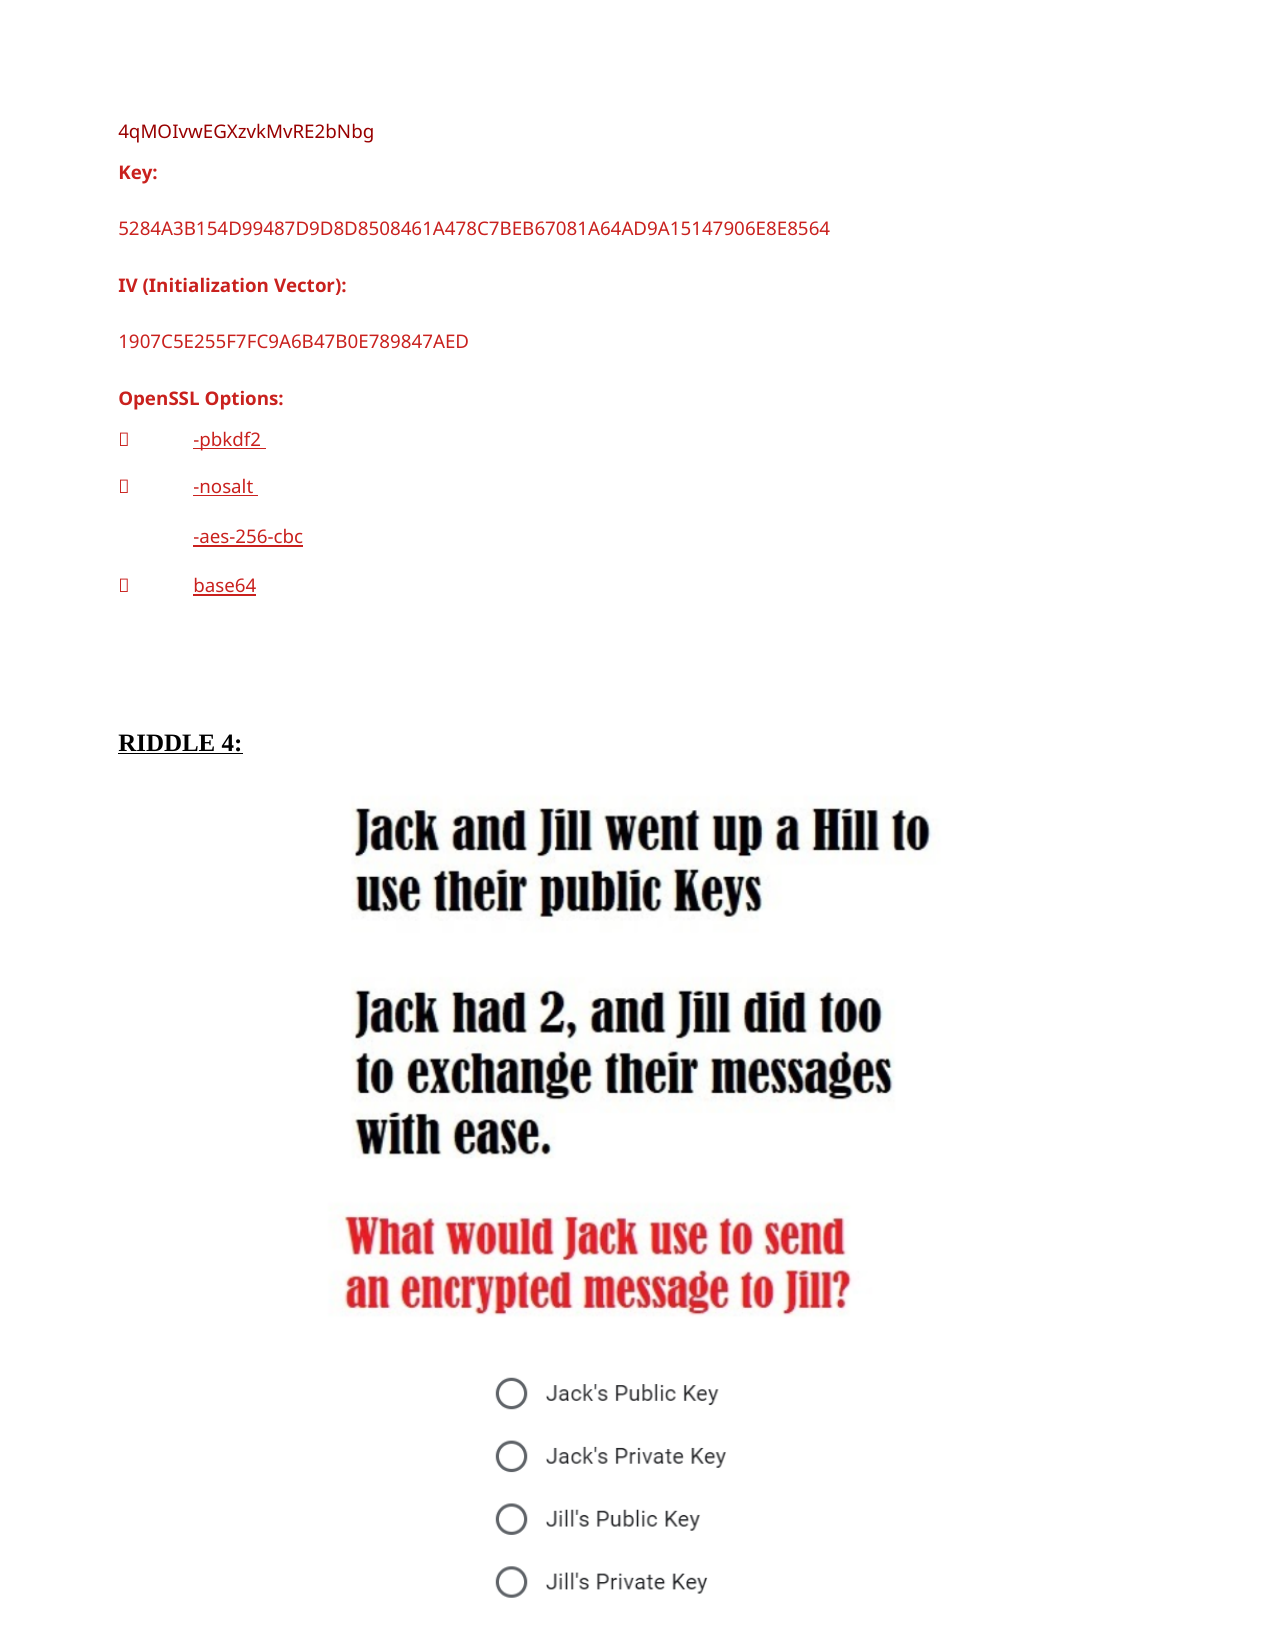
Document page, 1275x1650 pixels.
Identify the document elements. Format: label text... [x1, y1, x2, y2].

text 5284A3B154D99487D9D8D8508461A478C7BEB67081A64AD9A15147906E8E8564 [118, 216, 1157, 241]
text IV (Initialization Vector): [118, 272, 1157, 298]
text RIDDLE 4: [118, 728, 1157, 757]
list base64 [118, 572, 1157, 598]
list -nosalt [118, 473, 1157, 498]
text OpenSSL Options: [118, 385, 1157, 411]
picture [476, 1360, 799, 1625]
list -aes-256-cbc [118, 520, 1157, 549]
picture [293, 757, 982, 1357]
list -pbkdf2 [118, 426, 1157, 451]
text Key: [118, 159, 1157, 185]
text 1907C5E255F7FC9A6B47B0E789847AED [118, 329, 1157, 354]
text 4qMOIvwEGXzvkMvRE2bNbg [118, 118, 1157, 144]
